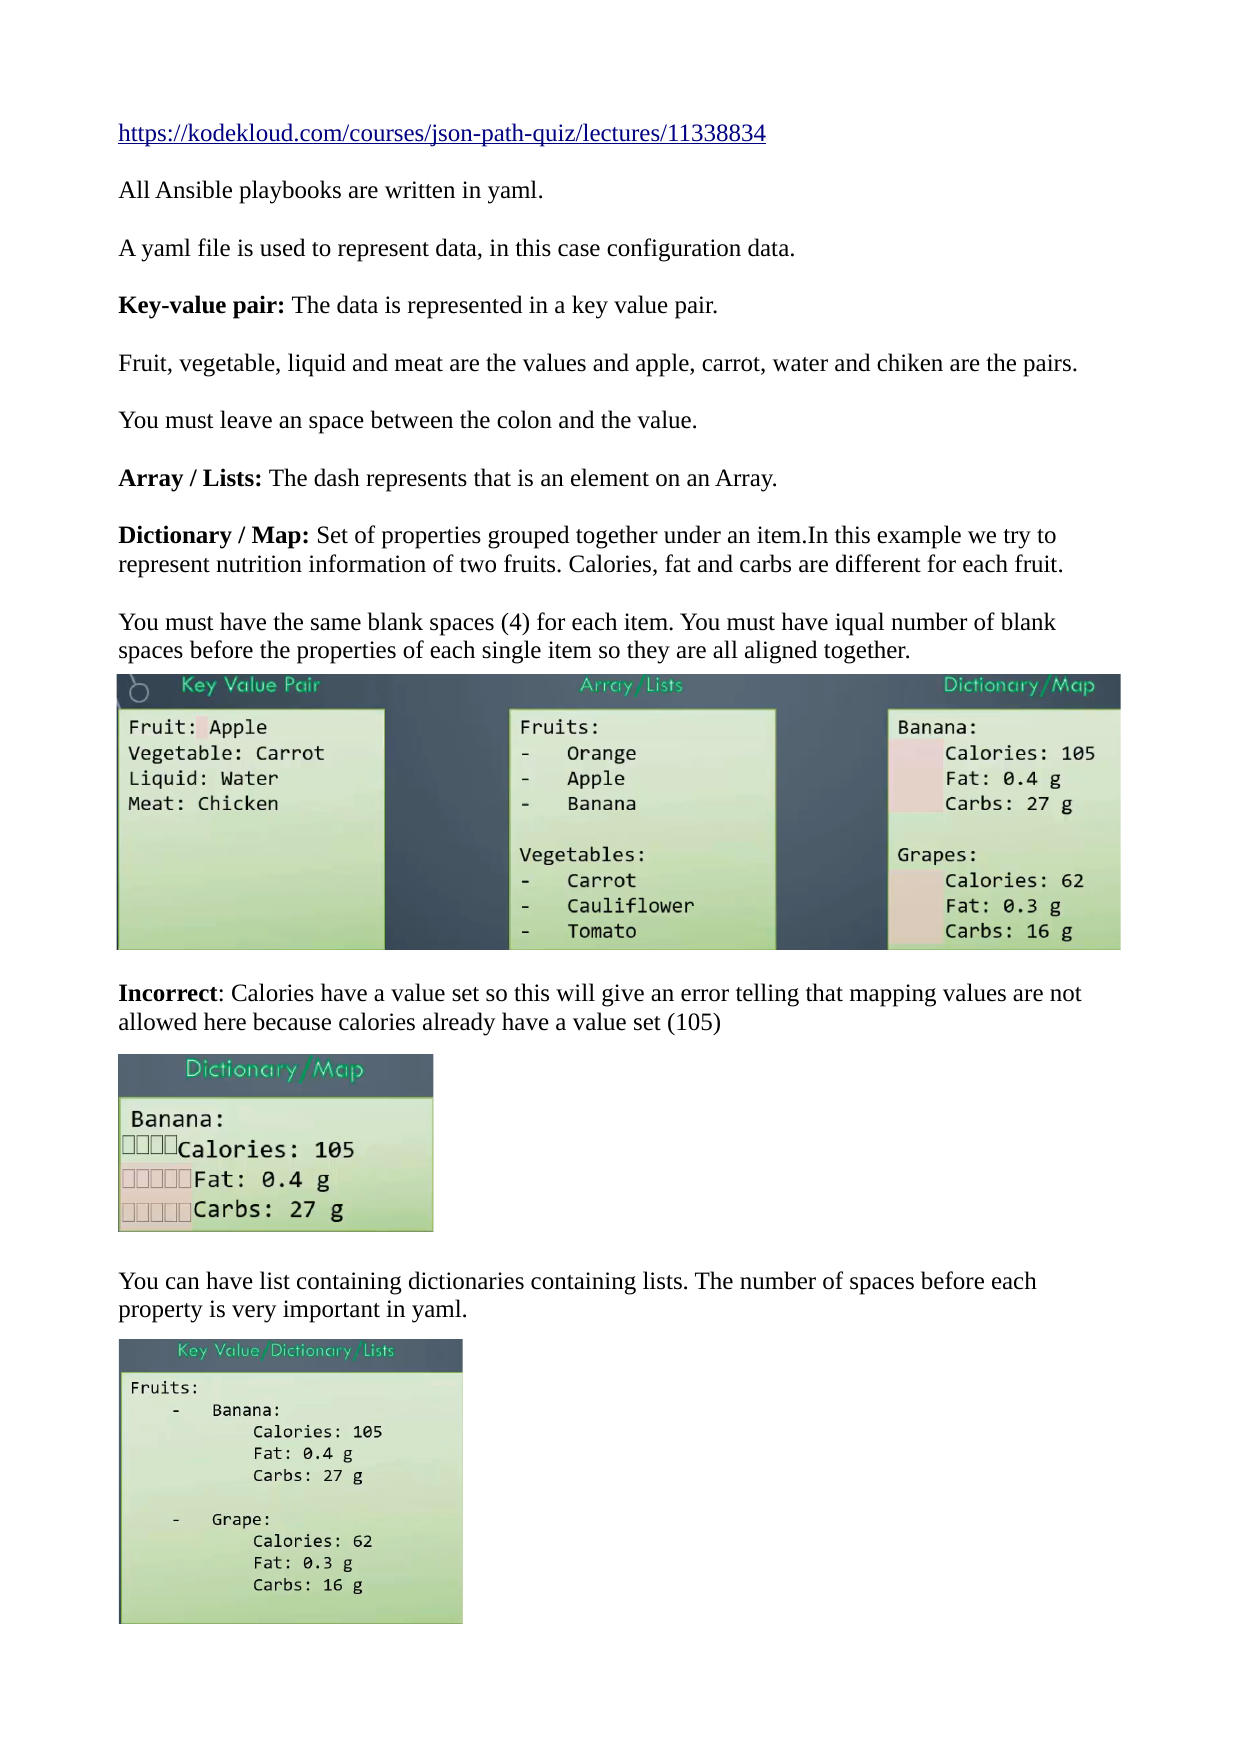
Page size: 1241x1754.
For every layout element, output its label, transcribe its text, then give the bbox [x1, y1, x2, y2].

text Fruit, vegetable, liquid and meat are the values and apple, carrot, water and chiken are the pairs. [118, 348, 1122, 377]
text You can have list containing dictionaries containing lists. The number of spaces before each property is very important in yaml. [118, 1266, 1122, 1323]
text All Ansible playbooks are written in yaml. [118, 176, 1122, 204]
text Key-value pair: The data is represented in a key value pair. [118, 291, 1122, 319]
text A yaml file is used to represent data, in this case configuration data. [118, 233, 1122, 262]
text Dictionary / Map: Set of properties grouped together under an item.In this example we try to represent nutrition information of two fruits. Calories, fat and carbs are different for each fruit. [118, 521, 1122, 578]
picture [118, 1054, 434, 1232]
text Incorrect: Calories have a value set so this will give an error telling that mapping values are not allowed here because calories already have a value set (105) [118, 978, 1122, 1036]
picture [116, 674, 1121, 950]
text You must leave an space between the colon and the value. [118, 406, 1122, 434]
picture [118, 1339, 463, 1624]
text You must have the same blank spaces (4) for each item. You must have iqual number of blank spaces before the properties of each single item so they are all aligned together. [118, 607, 1122, 664]
text https://kodekloud.com/courses/json-path-quiz/lectures/11338834 [118, 118, 1122, 147]
text Array / Lists: The dash represents that is an element on an Array. [118, 463, 1122, 492]
